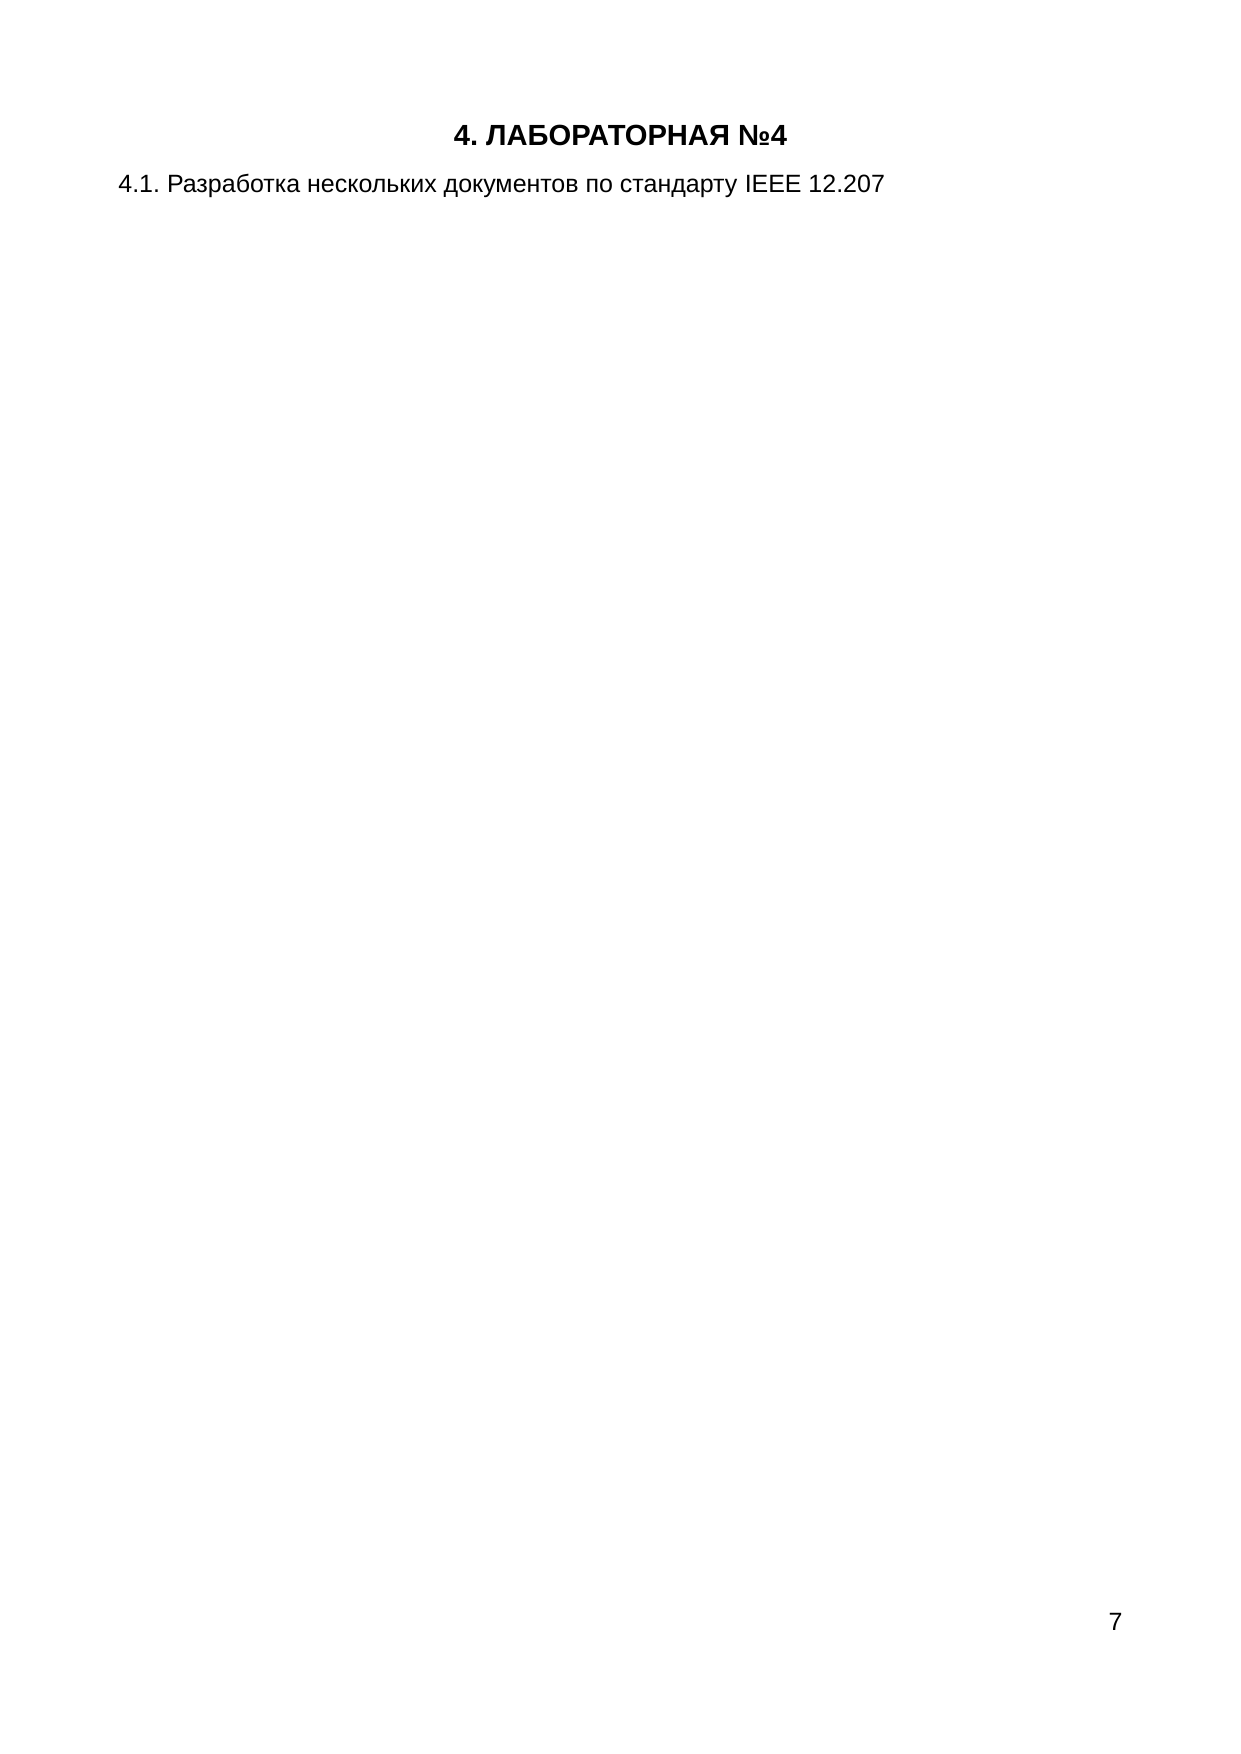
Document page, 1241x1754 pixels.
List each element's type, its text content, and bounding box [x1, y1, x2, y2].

subtitle 4. Лабораторная №4 [118, 118, 1122, 152]
text 4.1. Разработка нескольких документов по стандарту IEEE 12.207 [118, 169, 1122, 197]
